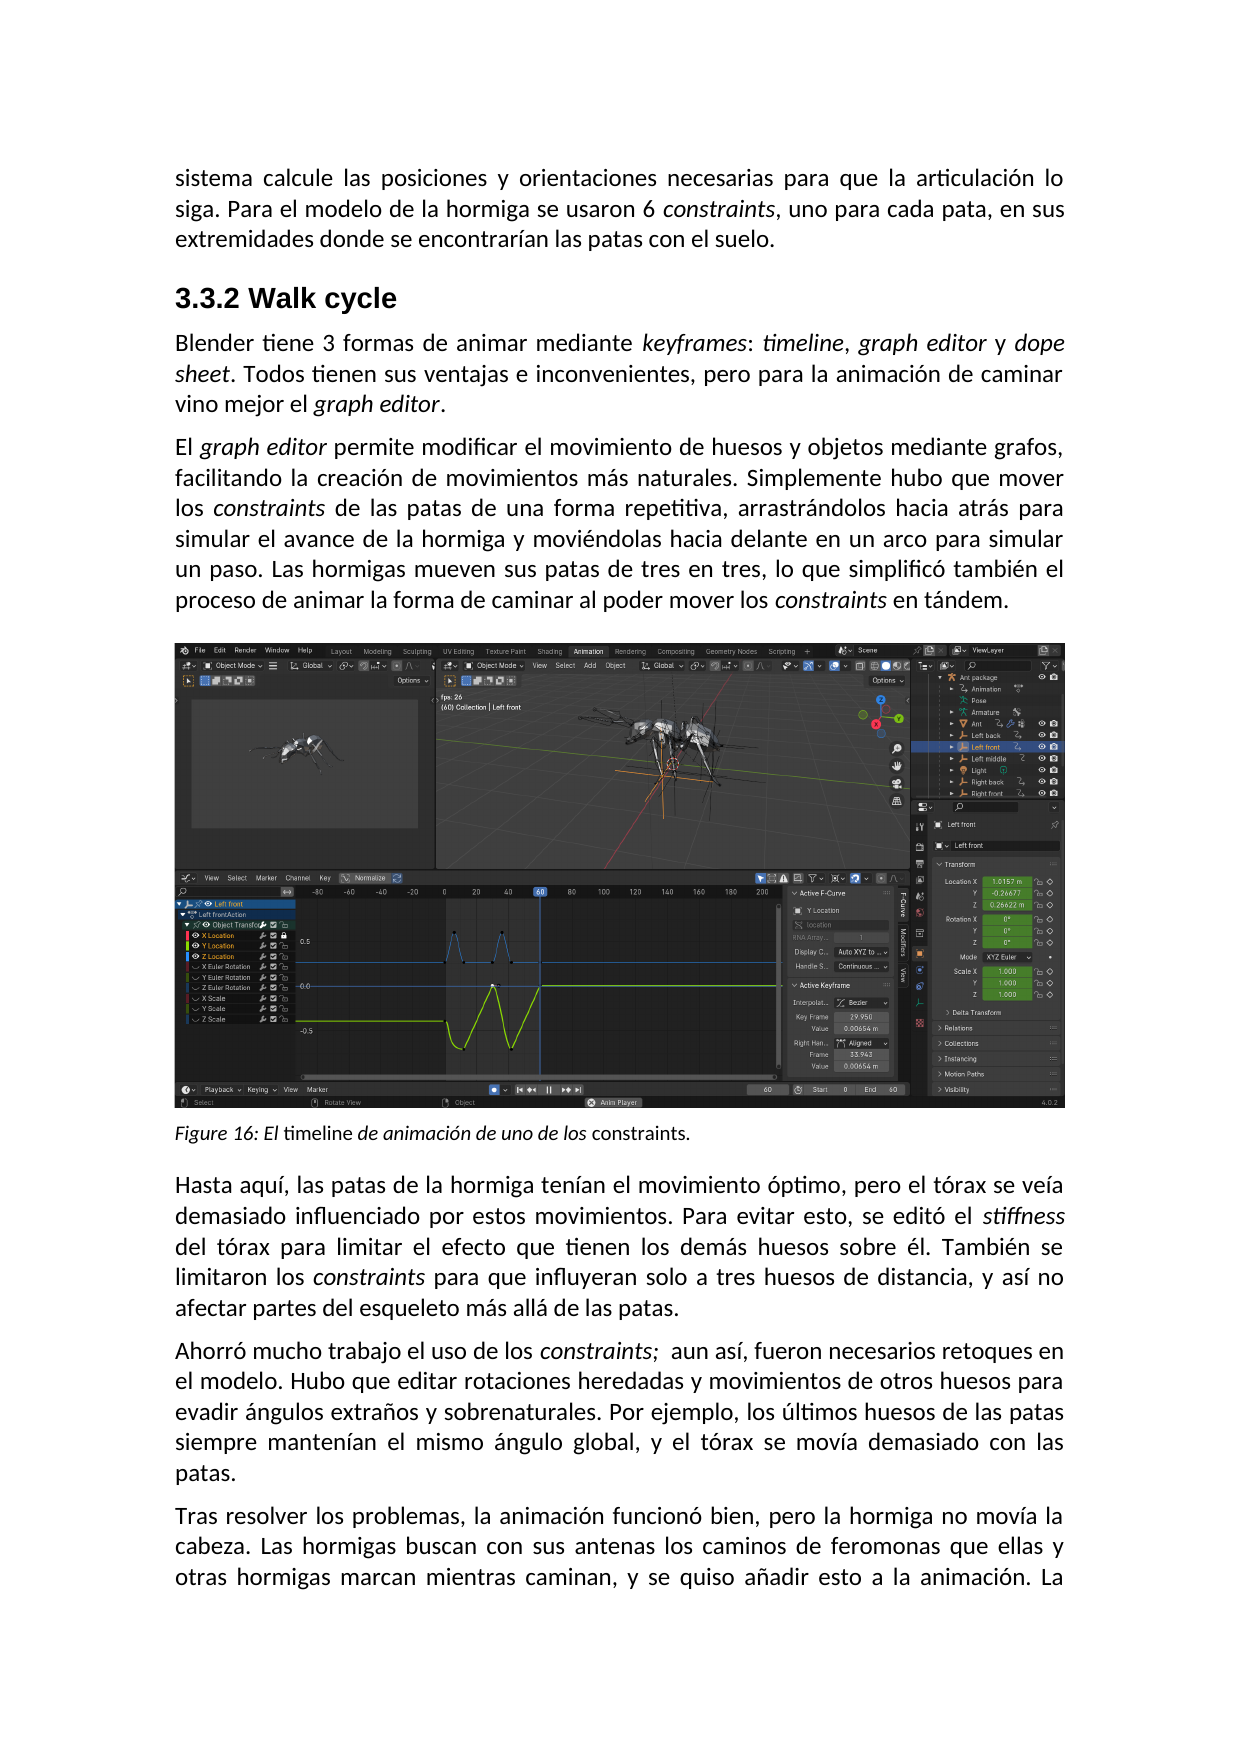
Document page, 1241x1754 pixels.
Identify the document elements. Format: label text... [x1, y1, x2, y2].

text Blender tiene 3 formas de animar mediante keyframes: timeline, graph editor y dope sheet. Todos tienen sus ventajas e inconvenientes, pero para la animación de caminar vino mejor el graph editor. [175, 327, 1065, 419]
subtitle Walk cycle [175, 281, 1065, 315]
text sistema calcule las posiciones y orientaciones necesarias para que la articulación lo siga. Para el modelo de la hormiga se usaron 6 constraints, uno para cada pata, en sus extremidades donde se encontrarían las patas con el suelo. [175, 162, 1065, 254]
text Hasta aquí, las patas de la hormiga tenían el movimiento óptimo, pero el tórax se veía demasiado influenciado por estos movimientos. Para evitar esto, se editó el stiffness del tórax para limitar el efecto que tienen los demás huesos sobre él. También se limitaron los constraints para que influyeran solo a tres huesos de distancia, y así no afectar partes del esqueleto más allá de las patas. [175, 1145, 1065, 1322]
text Tras resolver los problemas, la animación funcionó bien, pero la hormiga no movía la cabeza. Las hormigas buscan con sus antenas los caminos de feromonas que ellas y otras hormigas marcan mientras caminan, y se quiso añadir esto a la animación. La [175, 1500, 1065, 1591]
text [174, 627, 1065, 643]
text Figure 16: El timeline de animación de uno de los constraints. [174, 1108, 1065, 1145]
text Ahorró mucho trabajo el uso de los constraints; aun así, fueron necesarios retoques en el modelo. Hubo que editar rotaciones heredadas y movimientos de otros huesos para evadir ángulos extraños y sobrenaturales. Por ejemplo, los últimos huesos de las patas siempre mantenían el mismo ángulo global, y el tórax se movía demasiado con las patas. [175, 1335, 1065, 1487]
picture [174, 643, 1065, 1108]
text El graph editor permite modificar el movimiento de huesos y objetos mediante grafos, facilitando la creación de movimientos más naturales. Simplemente hubo que mover los constraints de las patas de una forma repetitiva, arrastrándolos hacia atrás para simular el avance de la hormiga y moviéndolas hacia delante en un arco para simular un paso. Las hormigas mueven sus patas de tres en tres, lo que simplificó también el proceso de animar la forma de caminar al poder mover los constraints en tándem. [175, 431, 1065, 614]
